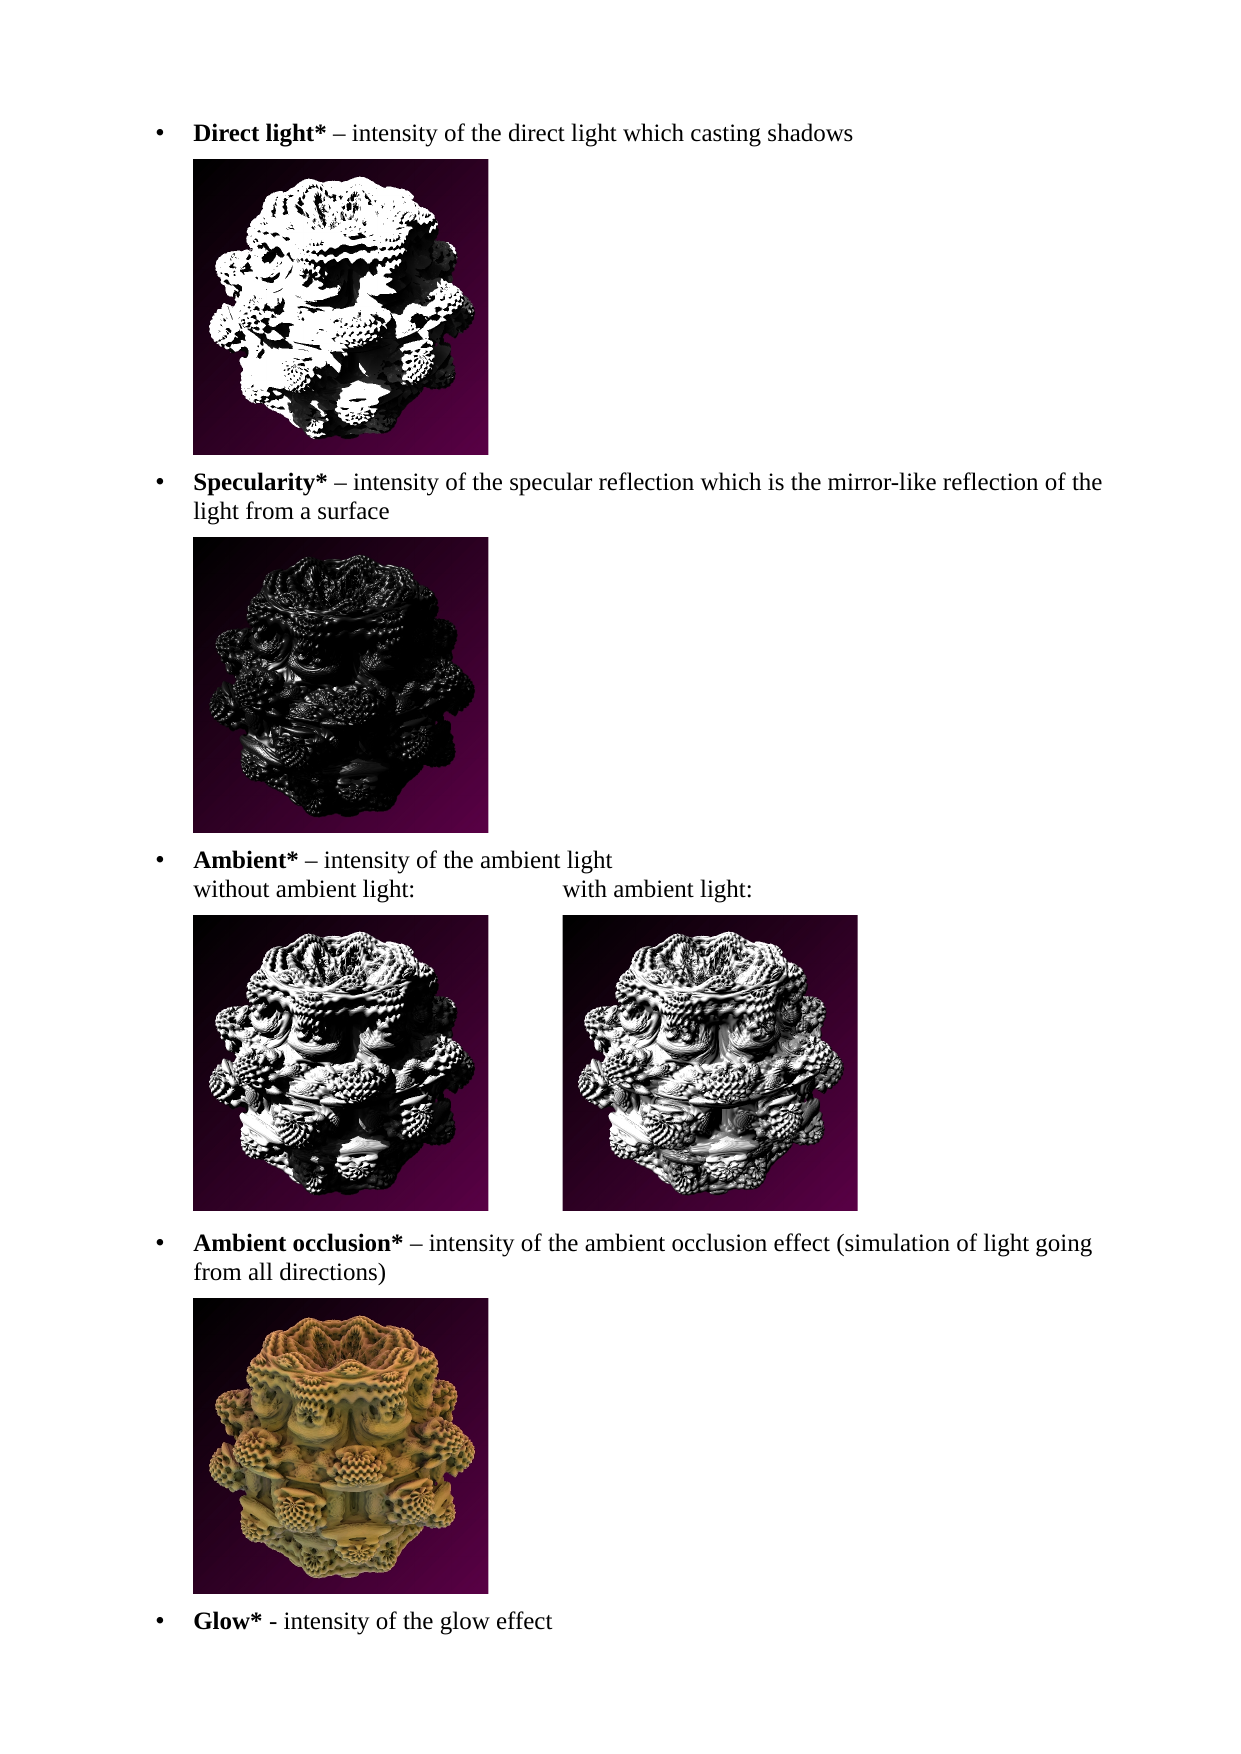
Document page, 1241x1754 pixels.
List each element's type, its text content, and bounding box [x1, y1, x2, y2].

list Ambient* – intensity of the ambient light without ambient light: with ambient light: [156, 845, 1122, 902]
picture [193, 915, 489, 1211]
picture [193, 1298, 489, 1594]
list Specularity* – intensity of the specular reflection which is the mirror-like reflection of the light from a surface [156, 467, 1122, 525]
list Direct light* – intensity of the direct light which casting shadows [156, 118, 1122, 147]
picture [562, 915, 858, 1211]
picture [193, 537, 489, 833]
picture [193, 159, 489, 455]
list Glow* - intensity of the glow effect [156, 1606, 1122, 1635]
list Ambient occlusion* – intensity of the ambient occlusion effect (simulation of light going from all directions) [156, 1228, 1122, 1286]
